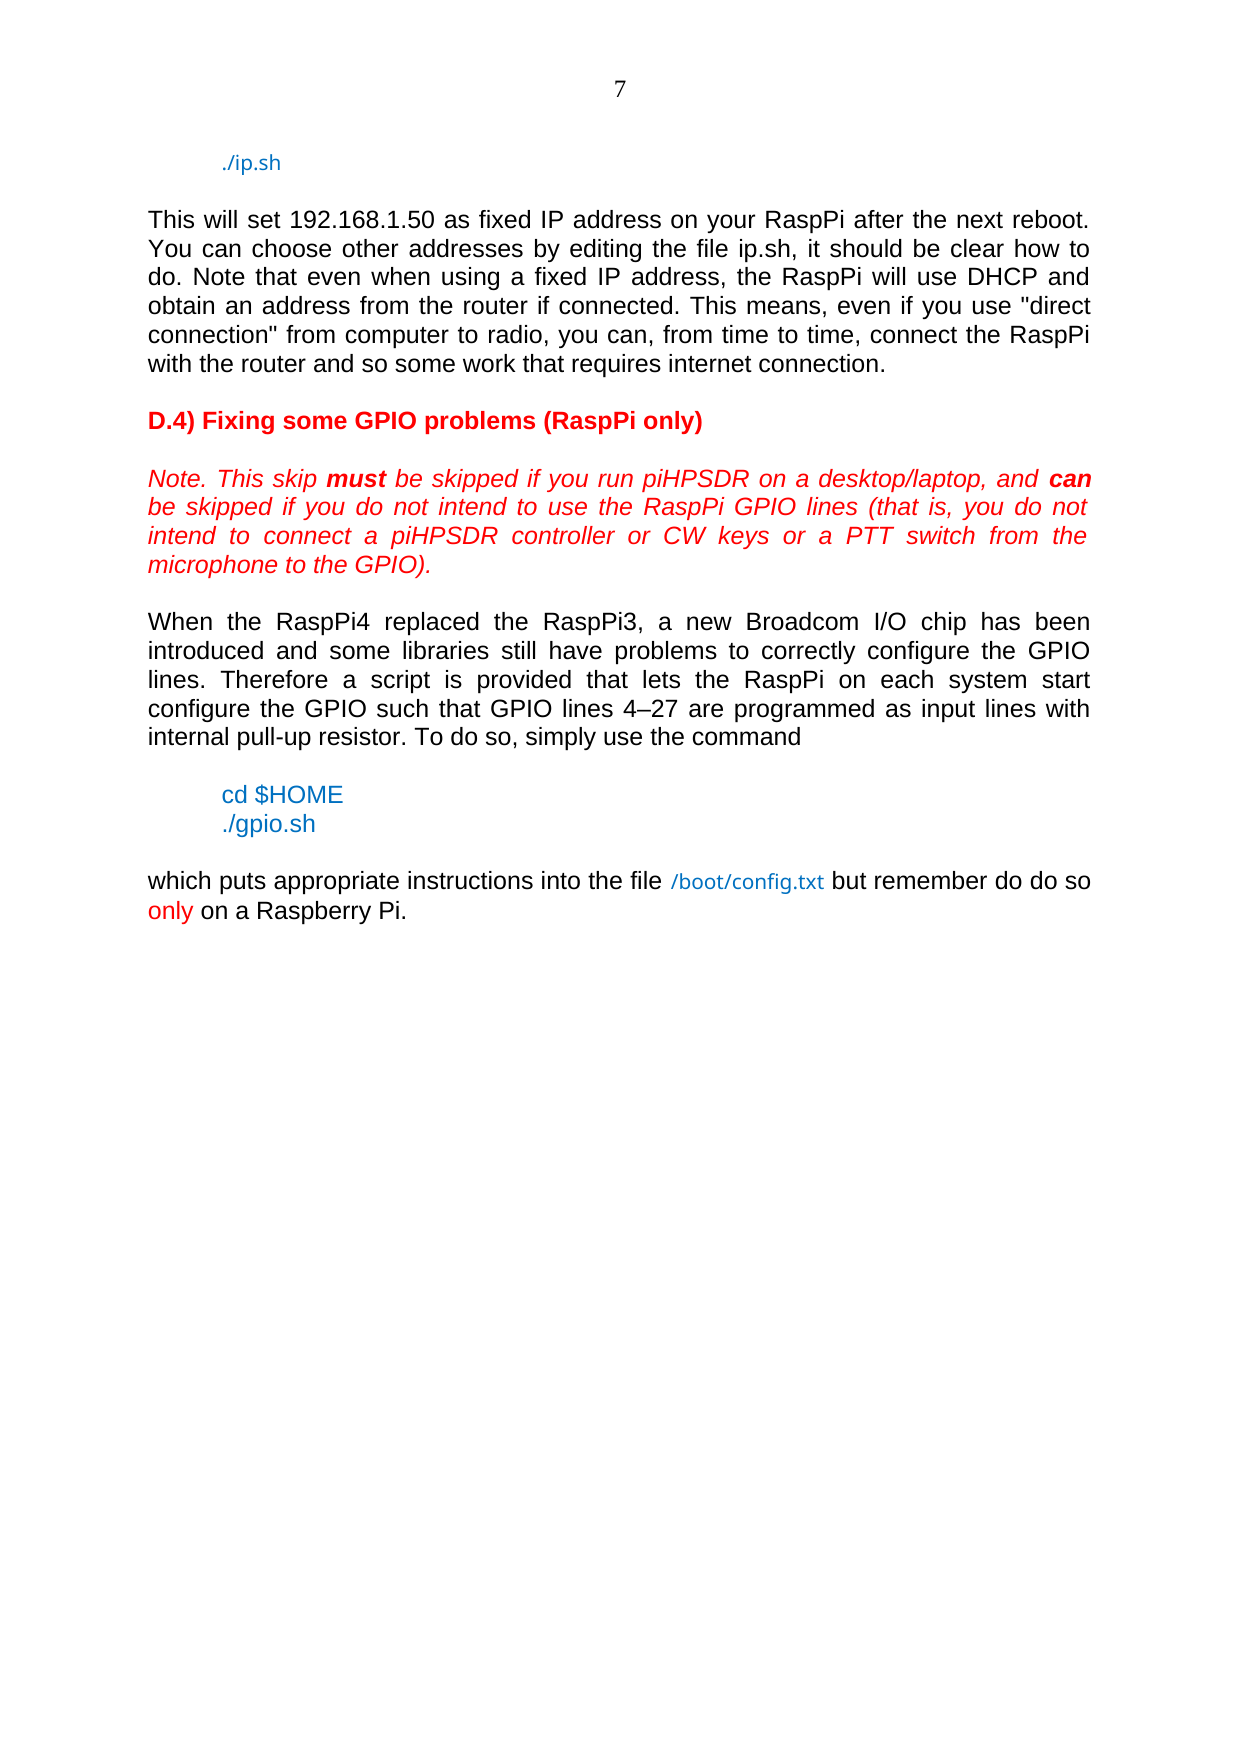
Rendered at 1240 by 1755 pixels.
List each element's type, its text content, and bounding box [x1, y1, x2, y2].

text ./gpio.sh [148, 808, 1092, 837]
text D.4) Fixing some GPIO problems (RaspPi only) [148, 406, 1092, 435]
text Note. This skip must be skipped if you run piHPSDR on a desktop/laptop, and can be skipped if you do not intend to use the RaspPi GPIO lines (that is, you do not intend to connect a piHPSDR controller or CW keys or a PTT switch from the microphone to the GPIO). [148, 463, 1092, 578]
text When the RaspPi4 replaced the RaspPi3, a new Broadcom I/O chip has been introduced and some libraries still have problems to correctly configure the GPIO lines. Therefore a script is provided that lets the RaspPi on each system start configure the GPIO such that GPIO lines 4–27 are programmed as input lines with internal pull-up resistor. To do so, simply use the command [148, 607, 1092, 751]
text This will set 192.168.1.50 as fixed IP address on your RaspPi after the next reboot. You can choose other addresses by editing the file ip.sh, it should be clear how to do. Note that even when using a fixed IP address, the RaspPi will use DHCP and obtain an address from the router if connected. This means, even if you use "direct connection" from computer to radio, you can, from time to time, connect the RaspPi with the router and so some work that requires internet connection. [148, 205, 1092, 377]
text which puts appropriate instructions into the file /boot/config.txt but remember do do so only on a Raspberry Pi. [148, 866, 1092, 924]
text cd $HOME [148, 780, 1092, 808]
text ./ip.sh [148, 148, 1092, 176]
